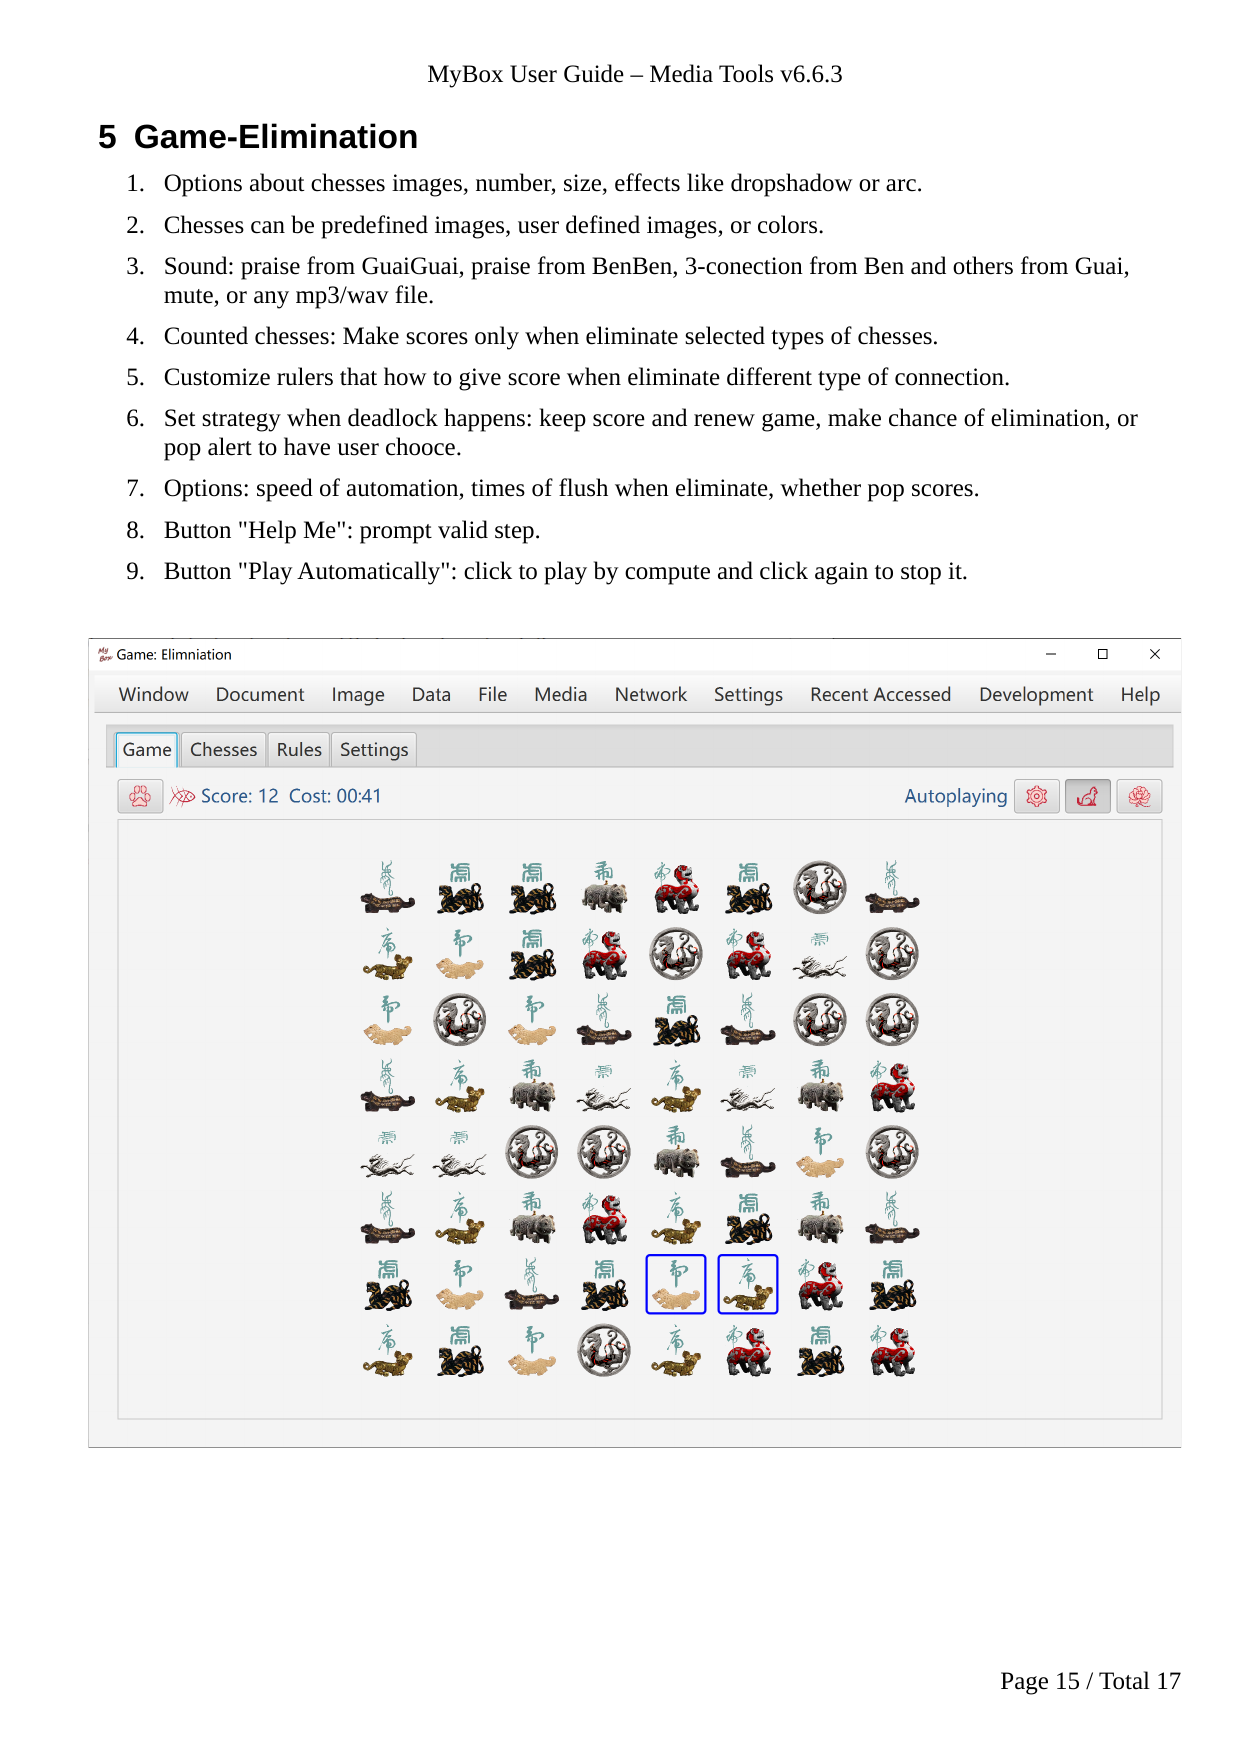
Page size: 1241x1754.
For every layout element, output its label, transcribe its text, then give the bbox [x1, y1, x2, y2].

list Button "Play Automatically": click to play by compute and click again to stop it. [126, 556, 1181, 585]
subtitle Game-Elimination [88, 117, 1181, 156]
list Options: speed of automation, times of flush when eliminate, whether pop scores. [126, 473, 1181, 502]
list Button "Help Me": prompt valid step. [126, 515, 1181, 543]
list Set strategy when deadlock happens: keep score and renew game, make chance of elimination, or pop alert to have user chooce. [126, 403, 1181, 461]
list Counted chesses: Make scores only when eliminate selected types of chesses. [126, 321, 1181, 350]
list Chesses can be predefined images, user defined images, or colors. [126, 210, 1181, 238]
list Sound: praise from GuaiGuai, praise from BenBen, 3-conection from Ben and others from Guai, mute, or any mp3/wav file. [126, 251, 1181, 308]
list Customize rulers that how to give score when eliminate different type of connection. [126, 362, 1181, 391]
picture [88, 638, 1182, 1448]
list Options about chesses images, number, size, effects like dropshadow or arc. [126, 168, 1181, 197]
